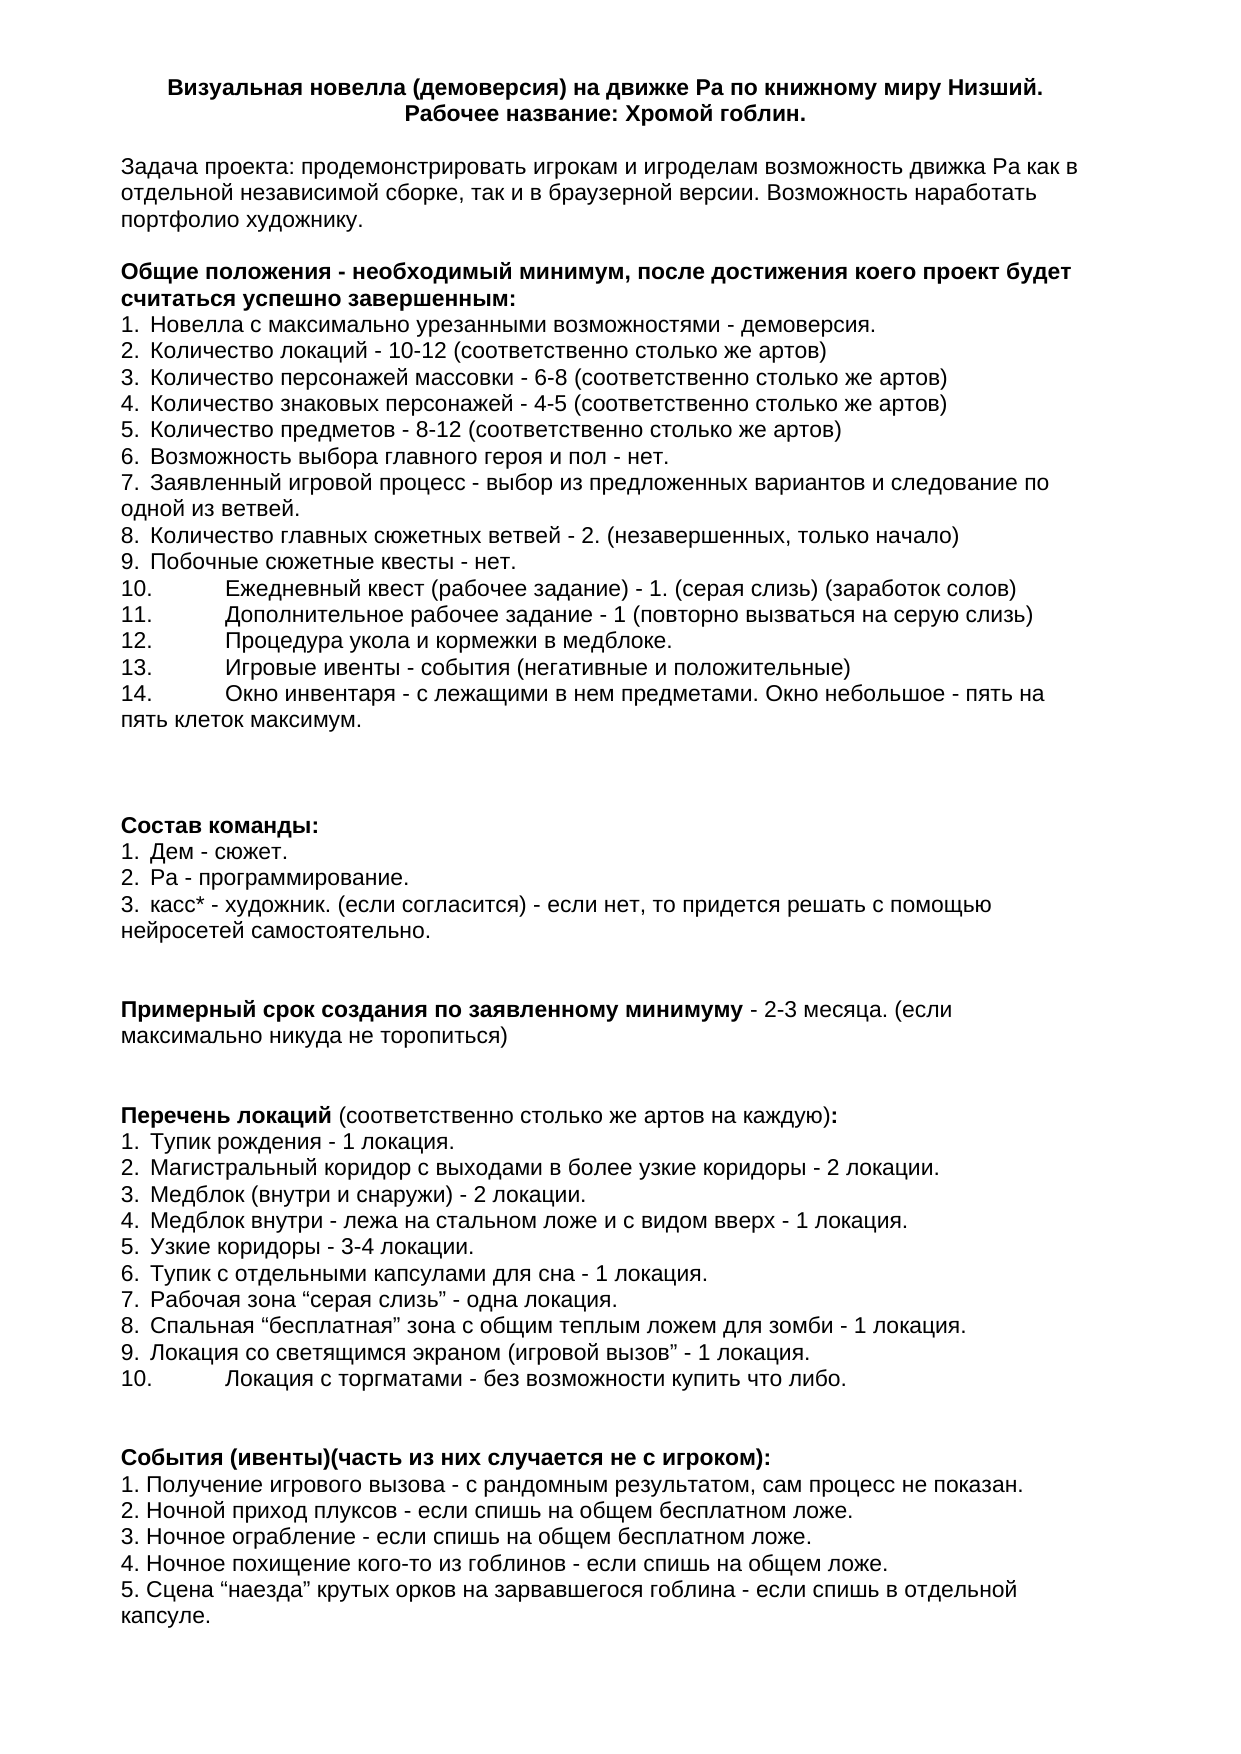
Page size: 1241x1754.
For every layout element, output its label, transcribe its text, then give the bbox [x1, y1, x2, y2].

text Визуальная новелла (демоверсия) на движке Ра по книжному миру Низший. [121, 74, 1090, 100]
list Локация с торгматами - без возможности купить что либо. [121, 1365, 1090, 1391]
list касс* - художник. (если согласится) - если нет, то придется решать с помощью нейросетей самостоятельно. [121, 891, 1090, 943]
list Спальная “бесплатная” зона с общим теплым ложем для зомби - 1 локация. [121, 1312, 1090, 1339]
text 3. Ночное ограбление - если спишь на общем бесплатном ложе. [121, 1523, 1090, 1549]
list Ежедневный квест (рабочее задание) - 1. (серая слизь) (заработок солов) [121, 574, 1090, 601]
list Количество локаций - 10-12 (соответственно столько же артов) [121, 337, 1090, 364]
text Рабочее название: Хромой гоблин. [121, 100, 1090, 126]
list Заявленный игровой процесс - выбор из предложенных вариантов и следование по одной из ветвей. [121, 469, 1090, 522]
list Медблок внутри - лежа на стальном ложе и с видом вверх - 1 локация. [121, 1207, 1090, 1233]
text Общие положения - необходимый минимум, после достижения коего проект будет считаться успешно завершенным: [121, 258, 1090, 311]
text 2. Ночной приход плуксов - если спишь на общем бесплатном ложе. [121, 1497, 1090, 1523]
list Побочные сюжетные квесты - нет. [121, 548, 1090, 574]
list Дем - сюжет. [121, 838, 1090, 864]
list Окно инвентаря - с лежащими в нем предметами. Окно небольшое - пять на пять клеток максимум. [121, 680, 1090, 733]
list Дополнительное рабочее задание - 1 (повторно вызваться на серую слизь) [121, 601, 1090, 627]
list Количество знаковых персонажей - 4-5 (соответственно столько же артов) [121, 390, 1090, 416]
text 5. Сцена “наезда” крутых орков на зарвавшегося гоблина - если спишь в отдельной капсуле. [121, 1576, 1090, 1629]
list Возможность выбора главного героя и пол - нет. [121, 443, 1090, 469]
list Узкие коридоры - 3-4 локации. [121, 1233, 1090, 1260]
list Количество персонажей массовки - 6-8 (соответственно столько же артов) [121, 364, 1090, 390]
list Новелла с максимально урезанными возможностями - демоверсия. [121, 311, 1124, 337]
text Состав команды: [121, 812, 1090, 838]
list Тупик рождения - 1 локация. [121, 1128, 1090, 1154]
list Процедура укола и кормежки в медблоке. [121, 627, 1090, 653]
list Локация со светящимся экраном (игровой вызов” - 1 локация. [121, 1339, 1090, 1365]
text Перечень локаций (соответственно столько же артов на каждую): [121, 1102, 1090, 1128]
list Тупик с отдельными капсулами для сна - 1 локация. [121, 1260, 1090, 1286]
text 4. Ночное похищение кого-то из гоблинов - если спишь на общем ложе. [121, 1549, 1090, 1576]
text События (ивенты)(часть из них случается не с игроком): 1. Получение игрового вызова - с рандомным результатом, сам процесс не показан. [121, 1418, 1090, 1497]
list Количество главных сюжетных ветвей - 2. (незавершенных, только начало) [121, 522, 1090, 548]
text Задача проекта: продемонстрировать игрокам и игроделам возможность движка Ра как в отдельной независимой сборке, так и в браузерной версии. Возможность наработать портфолио художнику. [121, 126, 1090, 232]
list Ра - программирование. [121, 864, 1090, 891]
list Игровые ивенты - события (негативные и положительные) [121, 653, 1090, 680]
list Количество предметов - 8-12 (соответственно столько же артов) [121, 416, 1090, 443]
list Магистральный коридор с выходами в более узкие коридоры - 2 локации. [121, 1154, 1090, 1181]
text Примерный срок создания по заявленному минимуму - 2-3 месяца. (если максимально никуда не торопиться) [121, 996, 1090, 1049]
list Рабочая зона “серая слизь” - одна локация. [121, 1286, 1090, 1312]
list Медблок (внутри и снаружи) - 2 локации. [121, 1181, 1090, 1207]
